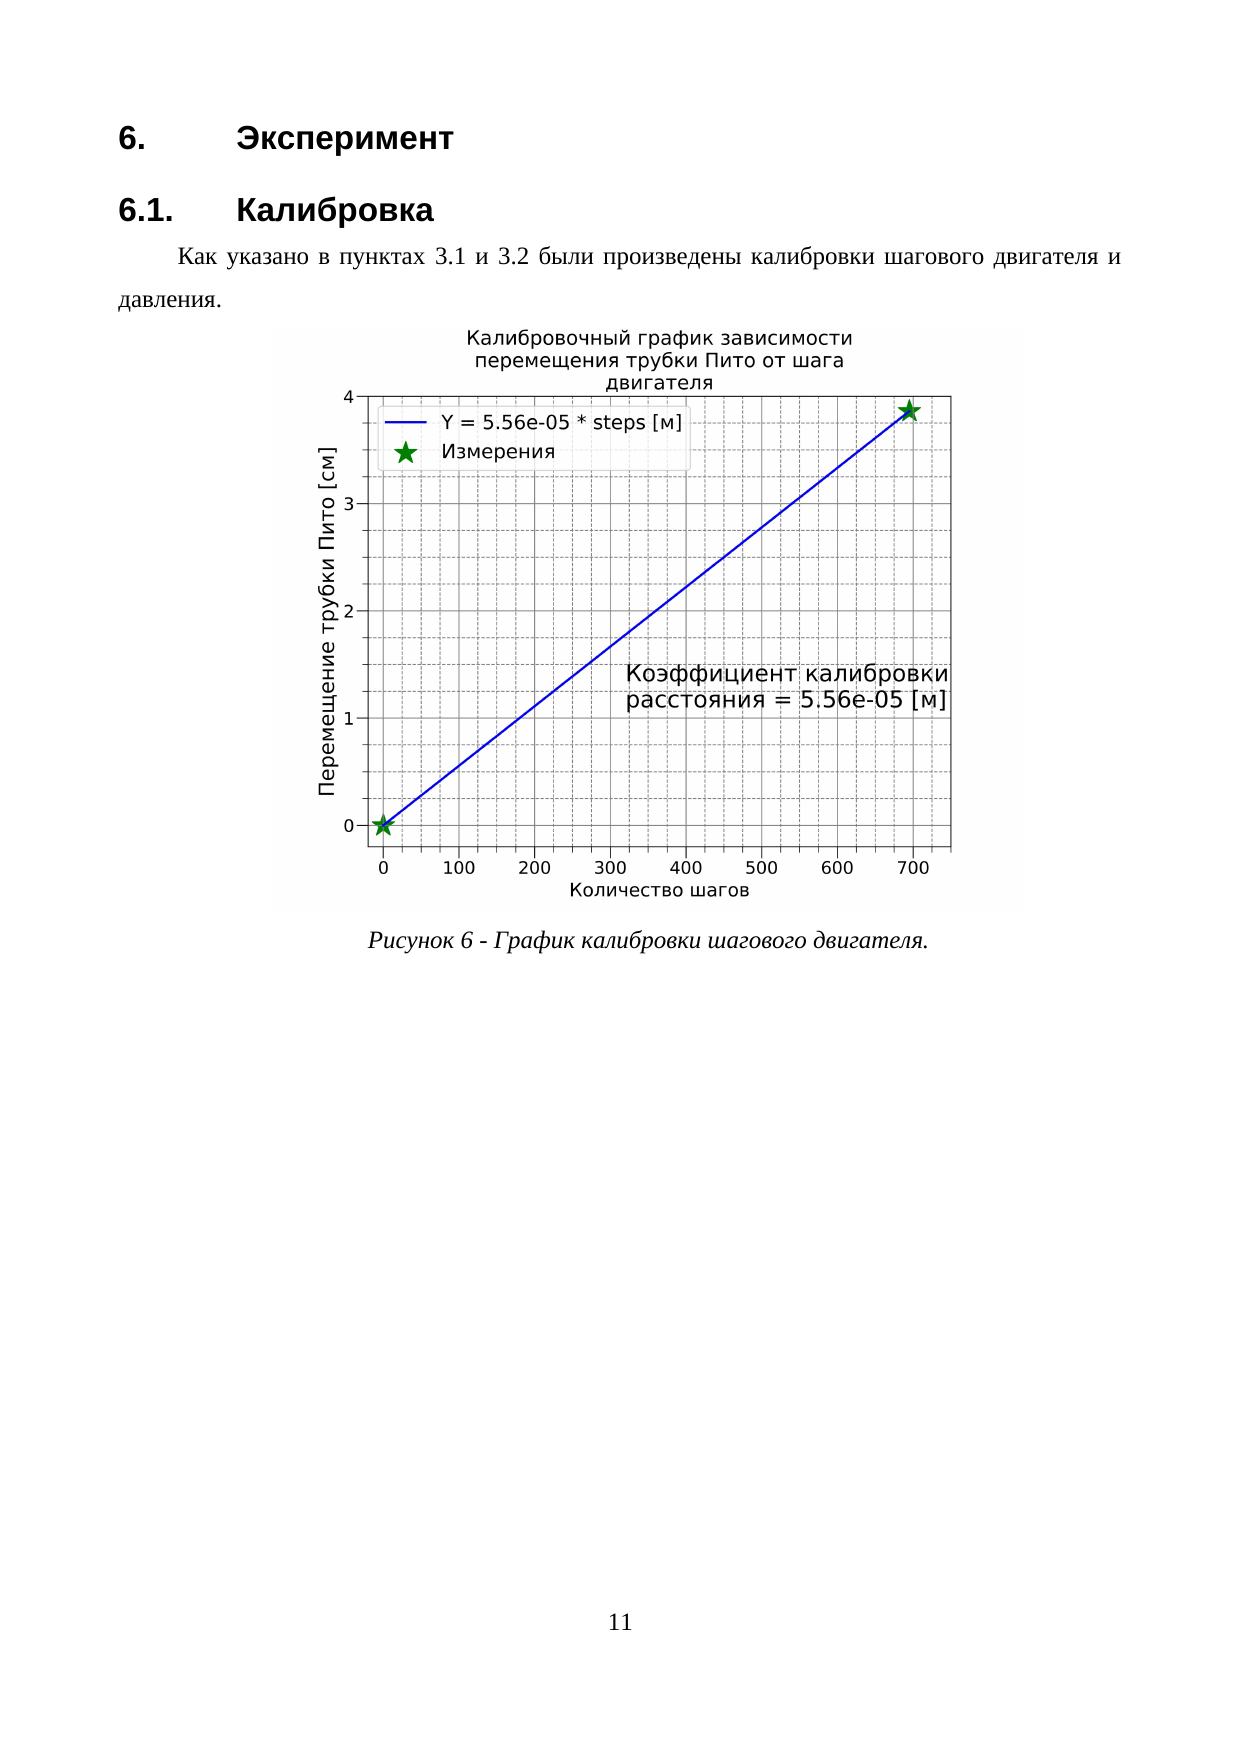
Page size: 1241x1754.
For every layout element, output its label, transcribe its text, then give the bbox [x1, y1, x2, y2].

picture [274, 327, 1025, 911]
subtitle Калибровка [118, 190, 1122, 228]
subtitle Эксперимент [118, 118, 1122, 157]
text Рисунок 6 - График калибровки шагового двигателя. [118, 925, 1122, 954]
text Как указано в пунктах 3.1 и 3.2 были произведены калибровки шагового двигателя и давления. [118, 241, 1122, 313]
